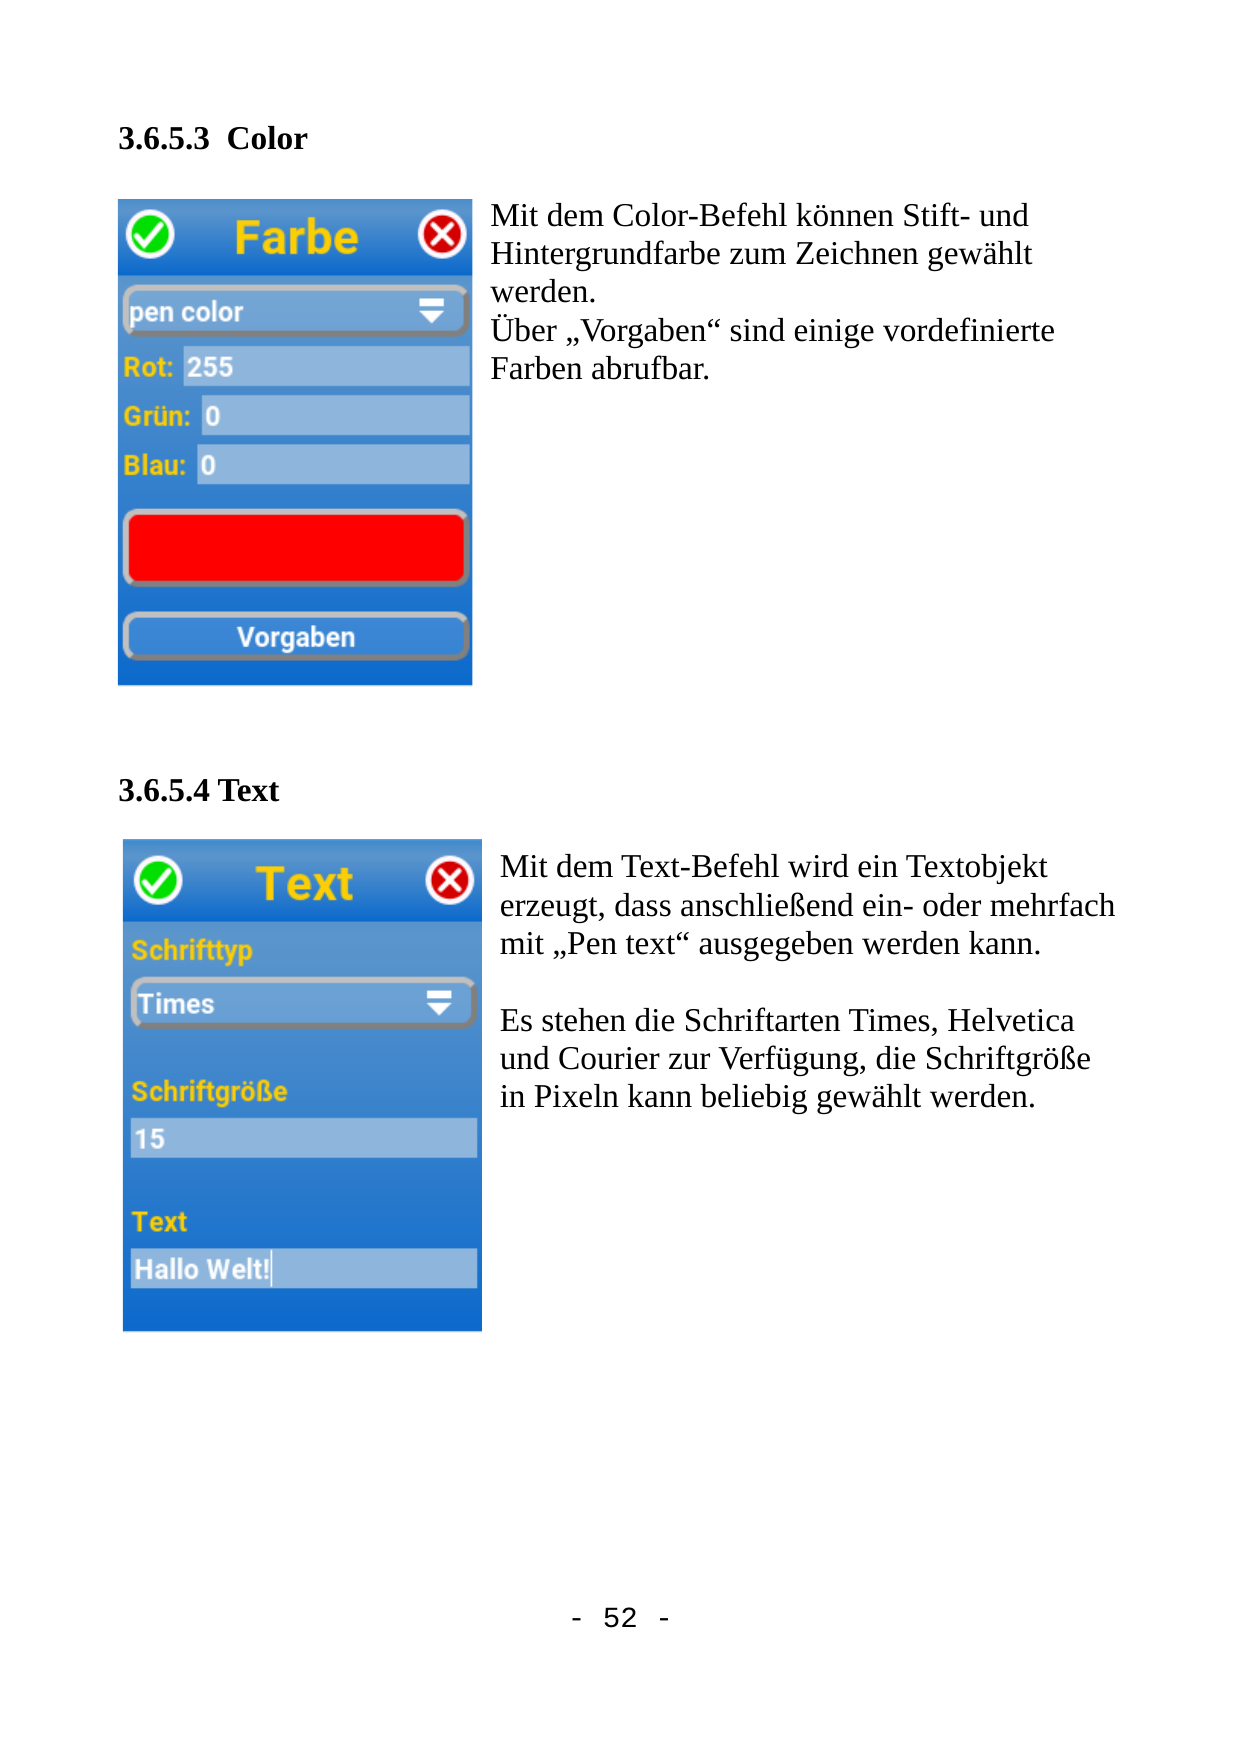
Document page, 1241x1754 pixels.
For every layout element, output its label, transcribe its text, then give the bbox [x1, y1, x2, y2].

text Mit dem Color-Befehl können Stift- und Hintergrundfarbe zum Zeichnen gewählt werden. [118, 195, 1122, 310]
picture [117, 199, 473, 687]
text Mit dem Text-Befehl wird ein Textobjekt erzeugt, dass anschließend ein- oder mehrfach mit „Pen text“ ausgegeben werden kann. [482, 846, 1122, 961]
text 3.6.5.4 Text [118, 770, 1122, 808]
text 3.6.5.3 Color [118, 118, 1122, 156]
text Es stehen die Schriftarten Times, Helvetica und Courier zur Verfügung, die Schriftgröße in Pixeln kann beliebig gewählt werden. [482, 1000, 1122, 1115]
text Über „Vorgaben“ sind einige vordefinierte Farben abrufbar. [473, 310, 1122, 386]
picture [122, 839, 482, 1333]
